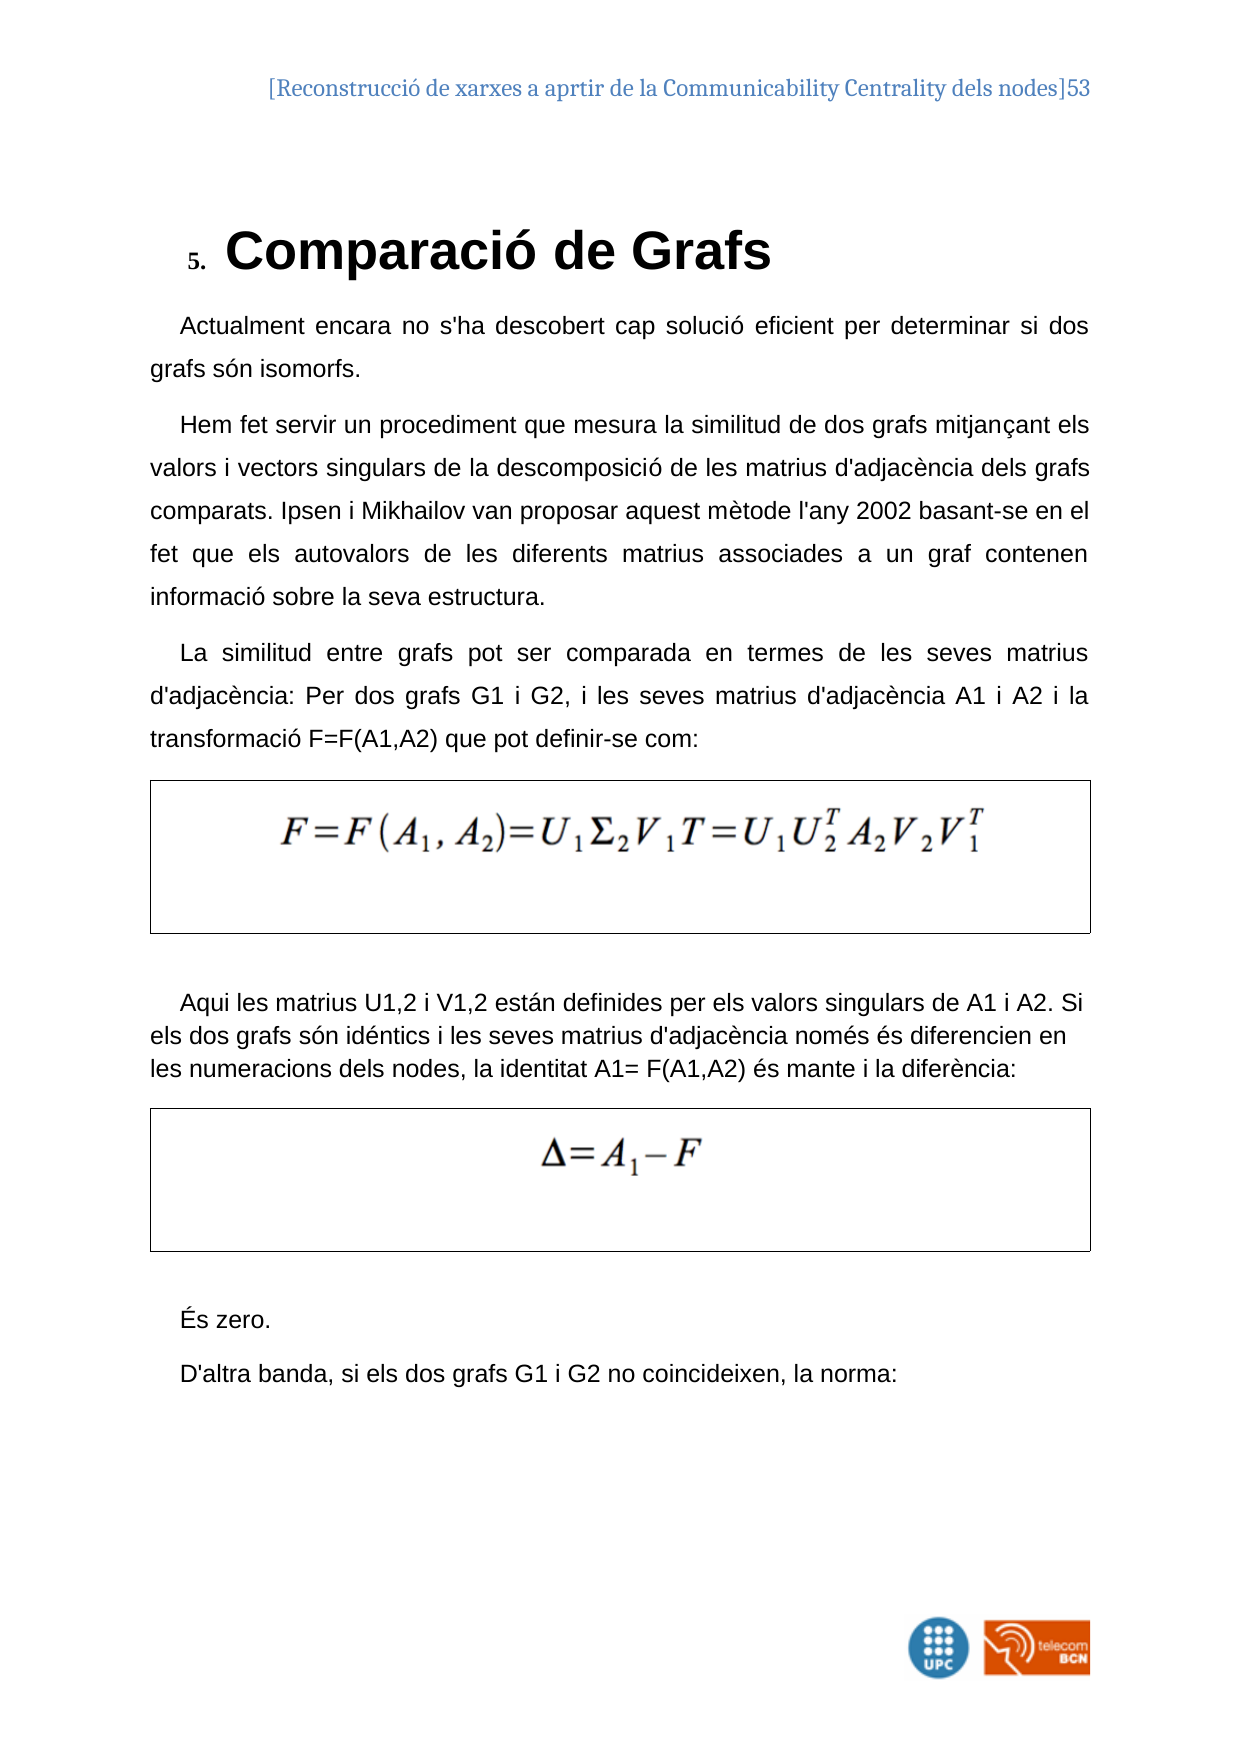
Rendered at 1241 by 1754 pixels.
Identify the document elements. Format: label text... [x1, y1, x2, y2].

picture [236, 785, 1004, 873]
table_header [151, 781, 1090, 933]
text D'altra banda, si els dos grafs G1 i G2 no coincideixen, la norma: [150, 1358, 1090, 1387]
text La similitud entre grafs pot ser comparada en termes de les seves matrius d'adjacència: Per dos grafs G1 i G2, i les seves matrius d'adjacència A1 i A2 i la transformació F=F(A1,A2) que pot definir-se com: [150, 638, 1090, 753]
picture [525, 1114, 715, 1192]
picture [904, 1614, 1091, 1681]
text És zero. [150, 1305, 1090, 1333]
text Actualment encara no s'ha descobert cap solució eficient per determinar si dos grafs són isomorfs. [150, 311, 1090, 383]
text Hem fet servir un procediment que mesura la similitud de dos grafs mitjançant els valors i vectors singulars de la descomposició de les matrius d'adjacència dels grafs comparats. Ipsen i Mikhailov van proposar aquest mètode l'any 2002 basant-se en el fet que els autovalors de les diferents matrius associades a un graf contenen informació sobre la seva estructura. [150, 410, 1090, 611]
table_header [151, 1109, 1090, 1251]
text Aqui les matrius U1,2 i V1,2 están definides per els valors singulars de A1 i A2. Si els dos grafs són idéntics i les seves matrius d'adjacència només és diferencien en les numeracions dels nodes, la identitat A1= F(A1,A2) és mante i la diferència: [150, 988, 1090, 1083]
subtitle Comparació de Grafs [187, 218, 1090, 281]
